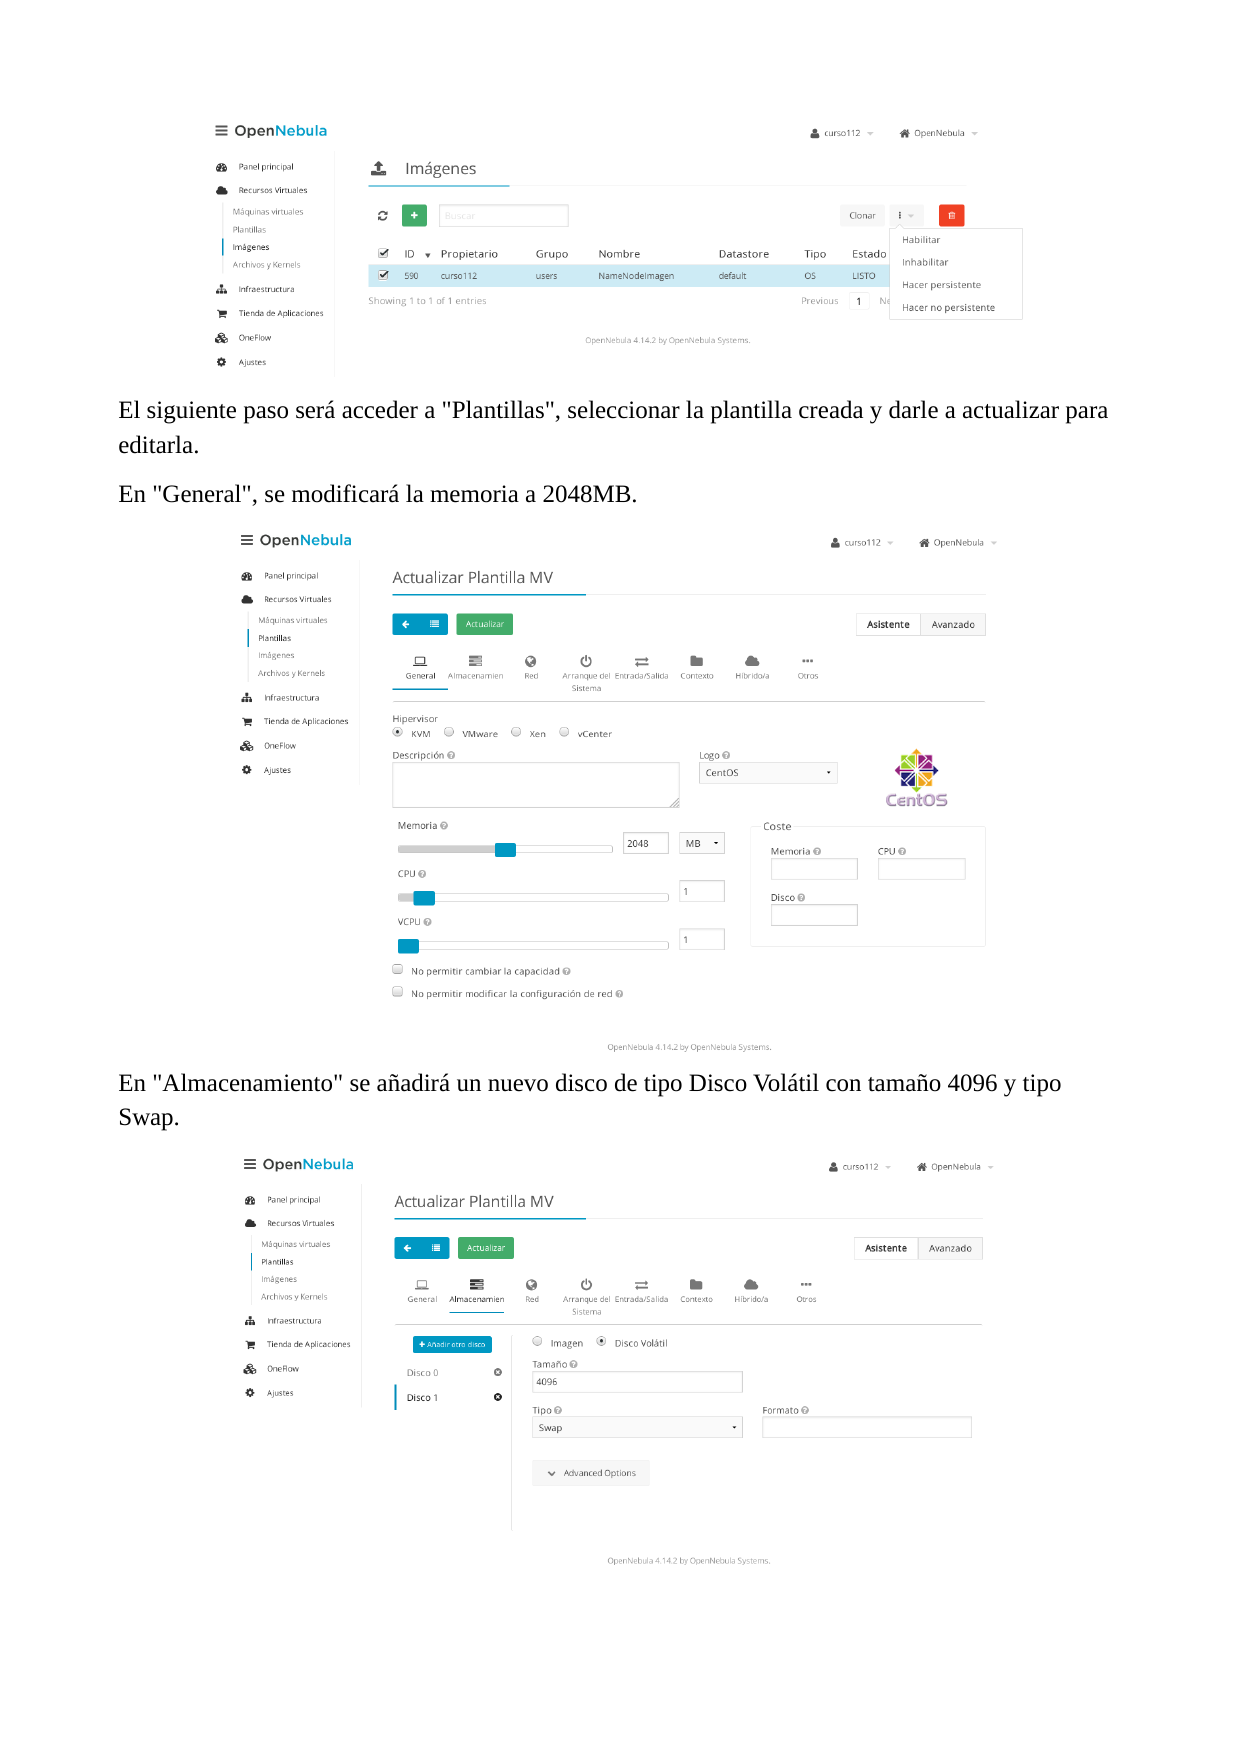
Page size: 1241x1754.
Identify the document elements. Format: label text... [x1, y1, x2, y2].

text En "Almacenamiento" se añadirá un nuevo disco de tipo Disco Volátil con tamaño 4096 y tipo Swap. [118, 1068, 1122, 1131]
text En "General", se modificará la memoria a 2048MB. [118, 479, 1122, 508]
text El siguiente paso será acceder a "Plantillas", seleccionar la plantilla creada y darle a actualizar para editarla. [118, 118, 1122, 459]
picture [206, 118, 1034, 390]
picture [236, 1151, 1004, 1582]
picture [236, 528, 1004, 1056]
